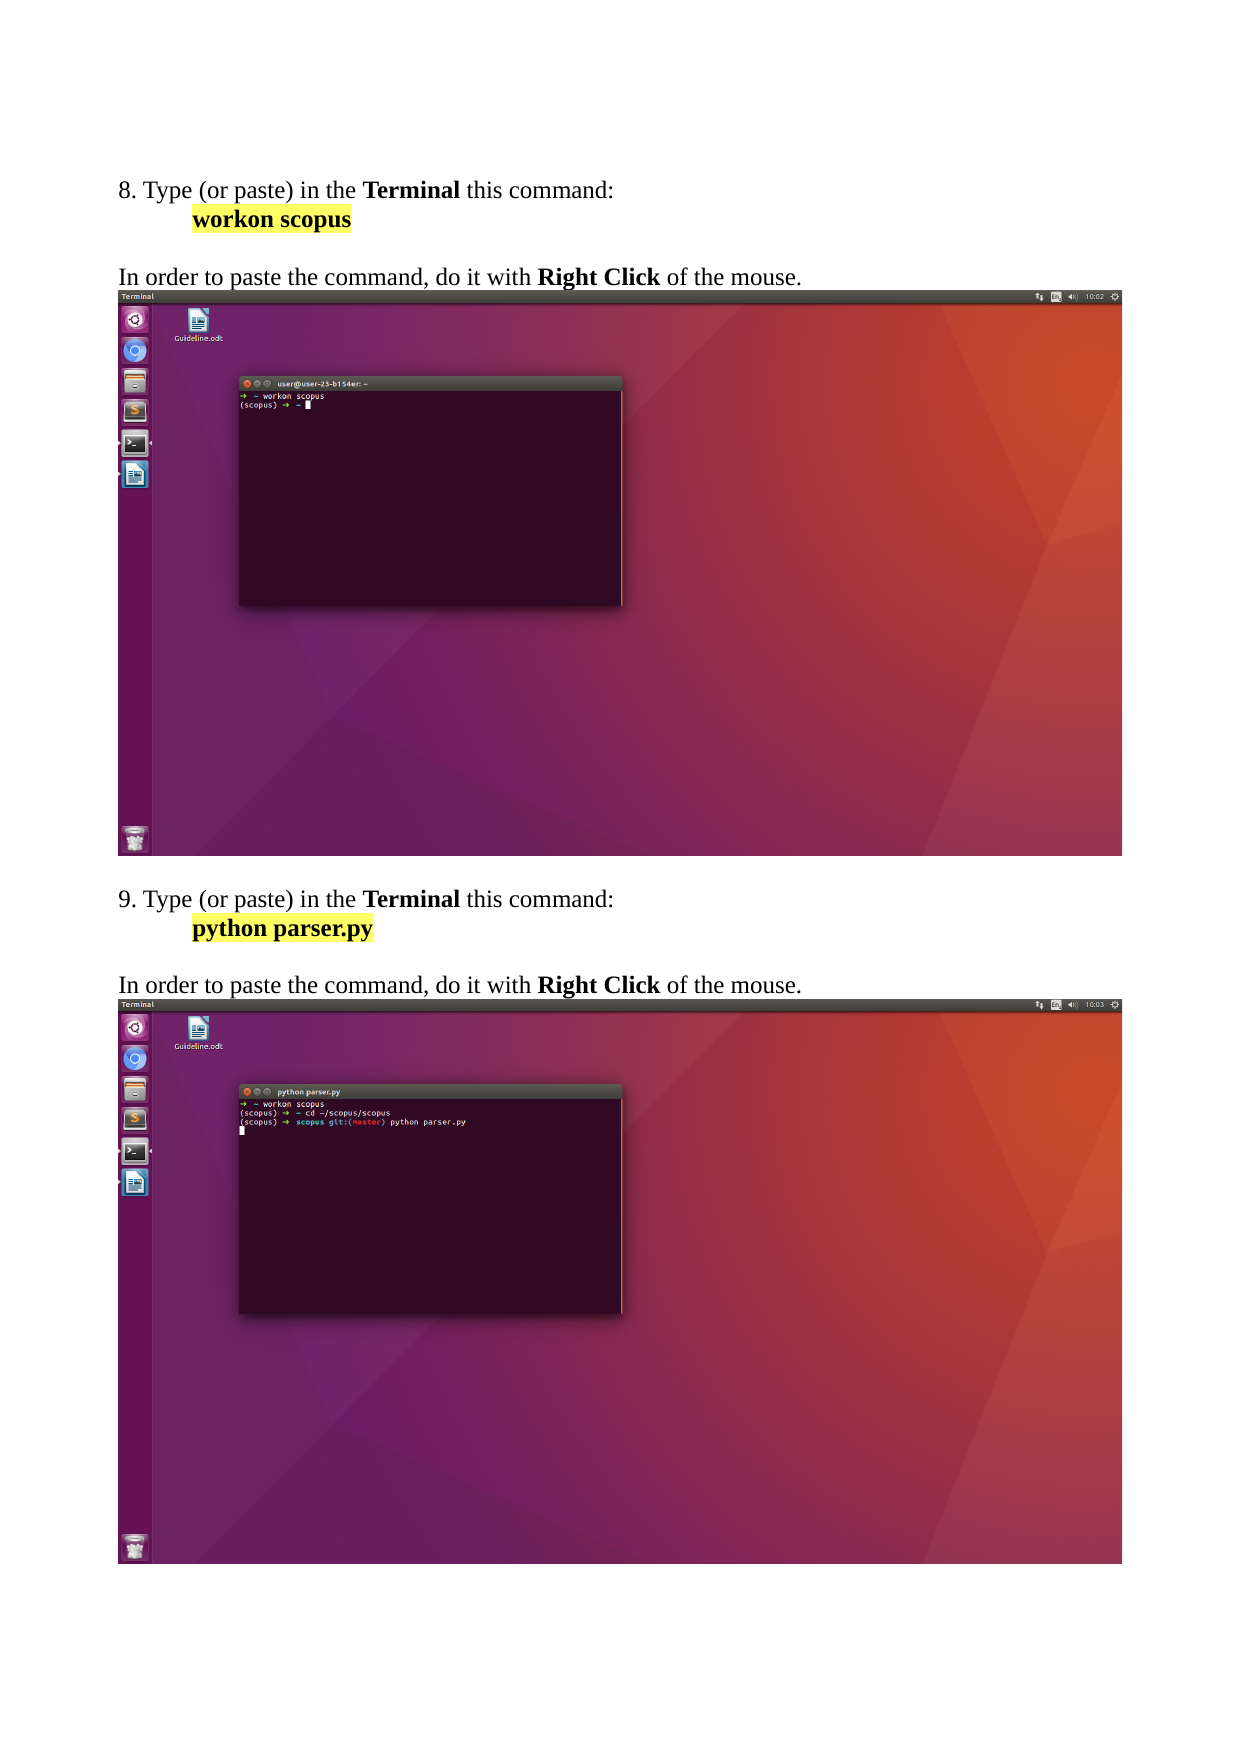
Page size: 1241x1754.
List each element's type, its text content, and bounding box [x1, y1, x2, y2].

picture [118, 290, 1123, 856]
text In order to paste the command, do it with Right Click of the mouse. [118, 970, 1122, 999]
text 8. Type (or paste) in the Terminal this command: [118, 176, 1122, 204]
text In order to paste the command, do it with Right Click of the mouse. [118, 262, 1122, 290]
text python parser.py [118, 913, 1122, 942]
text 9. Type (or paste) in the Terminal this command: [118, 884, 1122, 913]
picture [118, 999, 1123, 1564]
text workon scopus [118, 204, 1122, 233]
